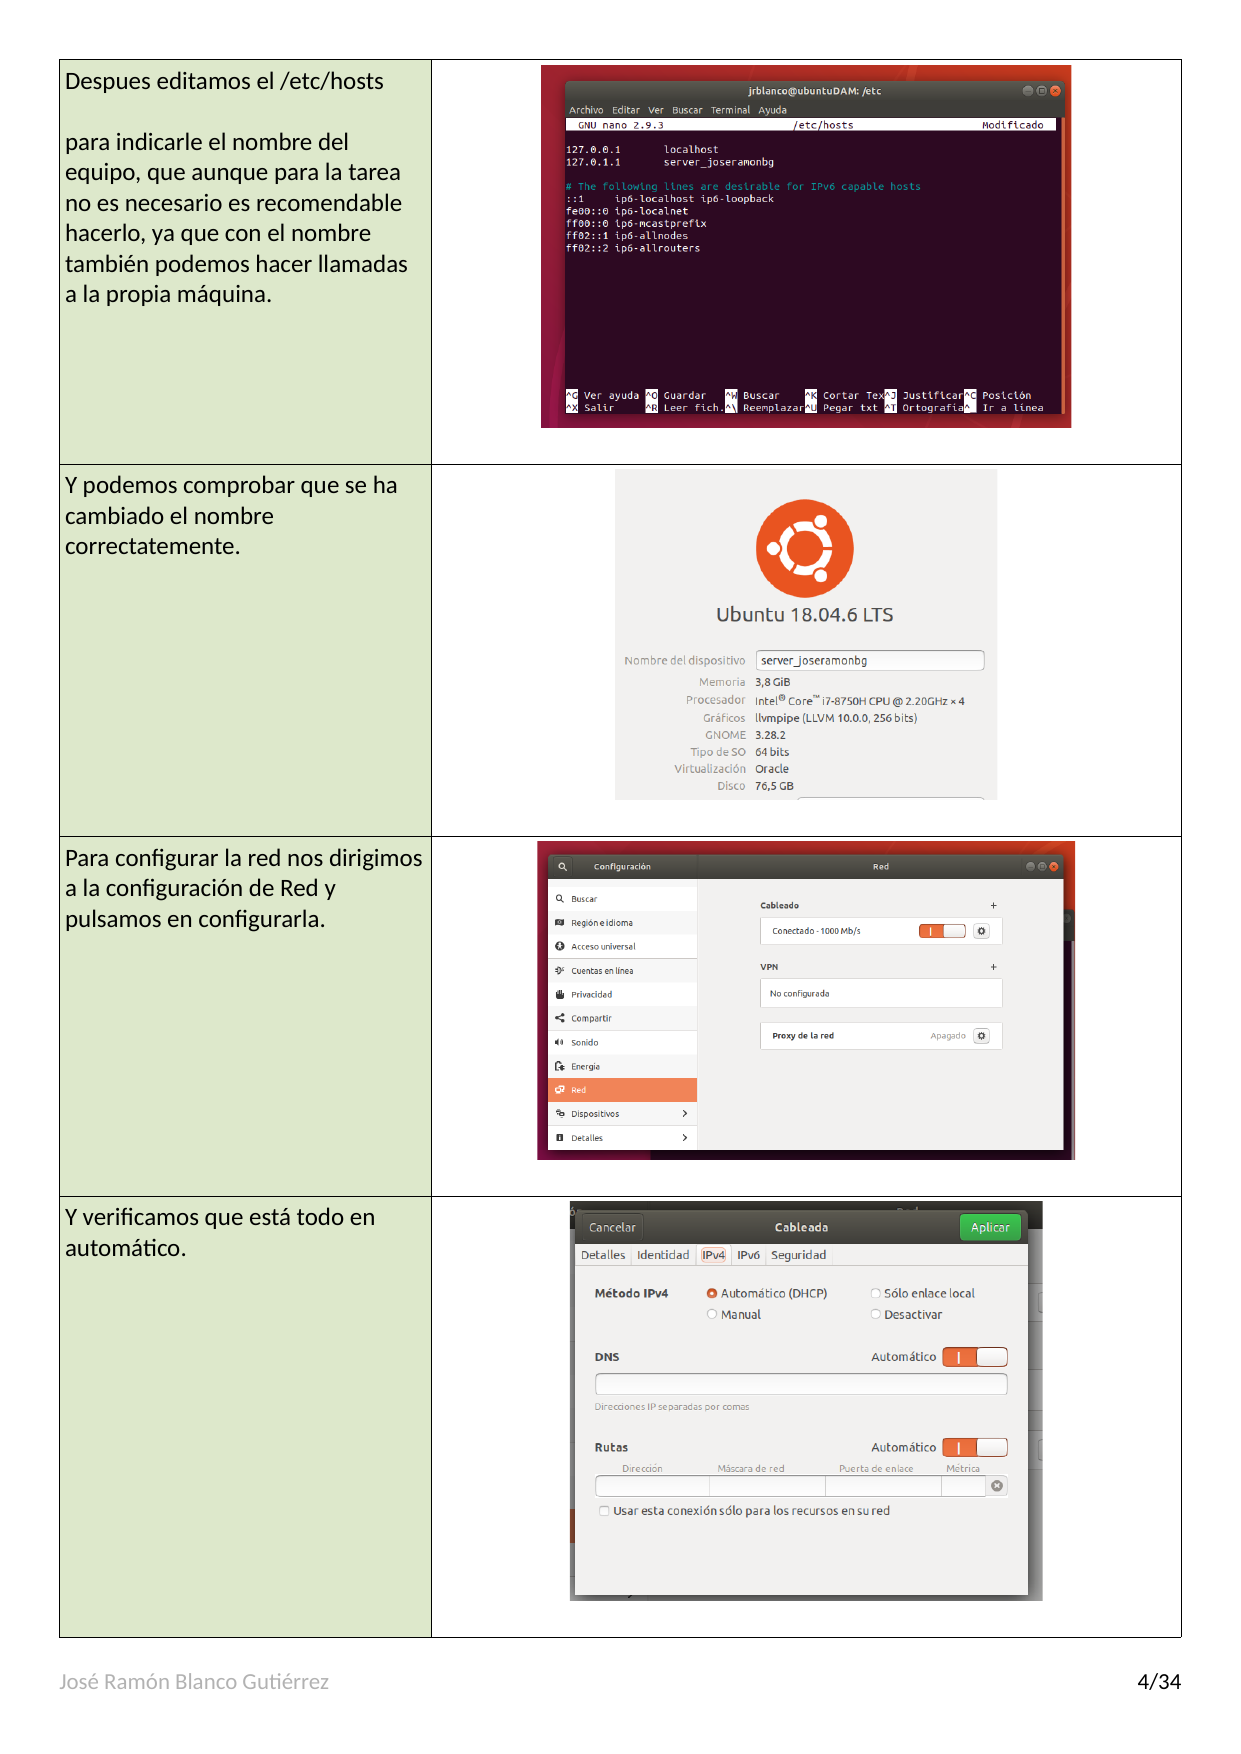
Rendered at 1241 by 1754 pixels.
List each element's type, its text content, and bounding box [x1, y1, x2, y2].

table_cell Y podemos comprobar que se ha cambiado el nombre correctatemente. [60, 465, 431, 836]
table_cell Y verificamos que está todo en automático. [60, 1197, 431, 1637]
table_cell [432, 60, 1181, 464]
picture [615, 469, 998, 800]
picture [541, 65, 1072, 428]
picture [537, 841, 1076, 1160]
table_cell Despues editamos el /etc/hosts para indicarle el nombre del equipo, que aunque para la tarea no es necesario es recomendable hacerlo, ya que con el nombre también podemos hacer llamadas a la propia máquina. [60, 60, 431, 464]
table_cell [432, 1197, 1181, 1637]
picture [569, 1201, 1043, 1601]
table_cell [432, 837, 1181, 1196]
table_cell Para configurar la red nos dirigimos a la configuración de Red y pulsamos en configurarla. [60, 837, 431, 1196]
table_cell [432, 465, 1181, 836]
